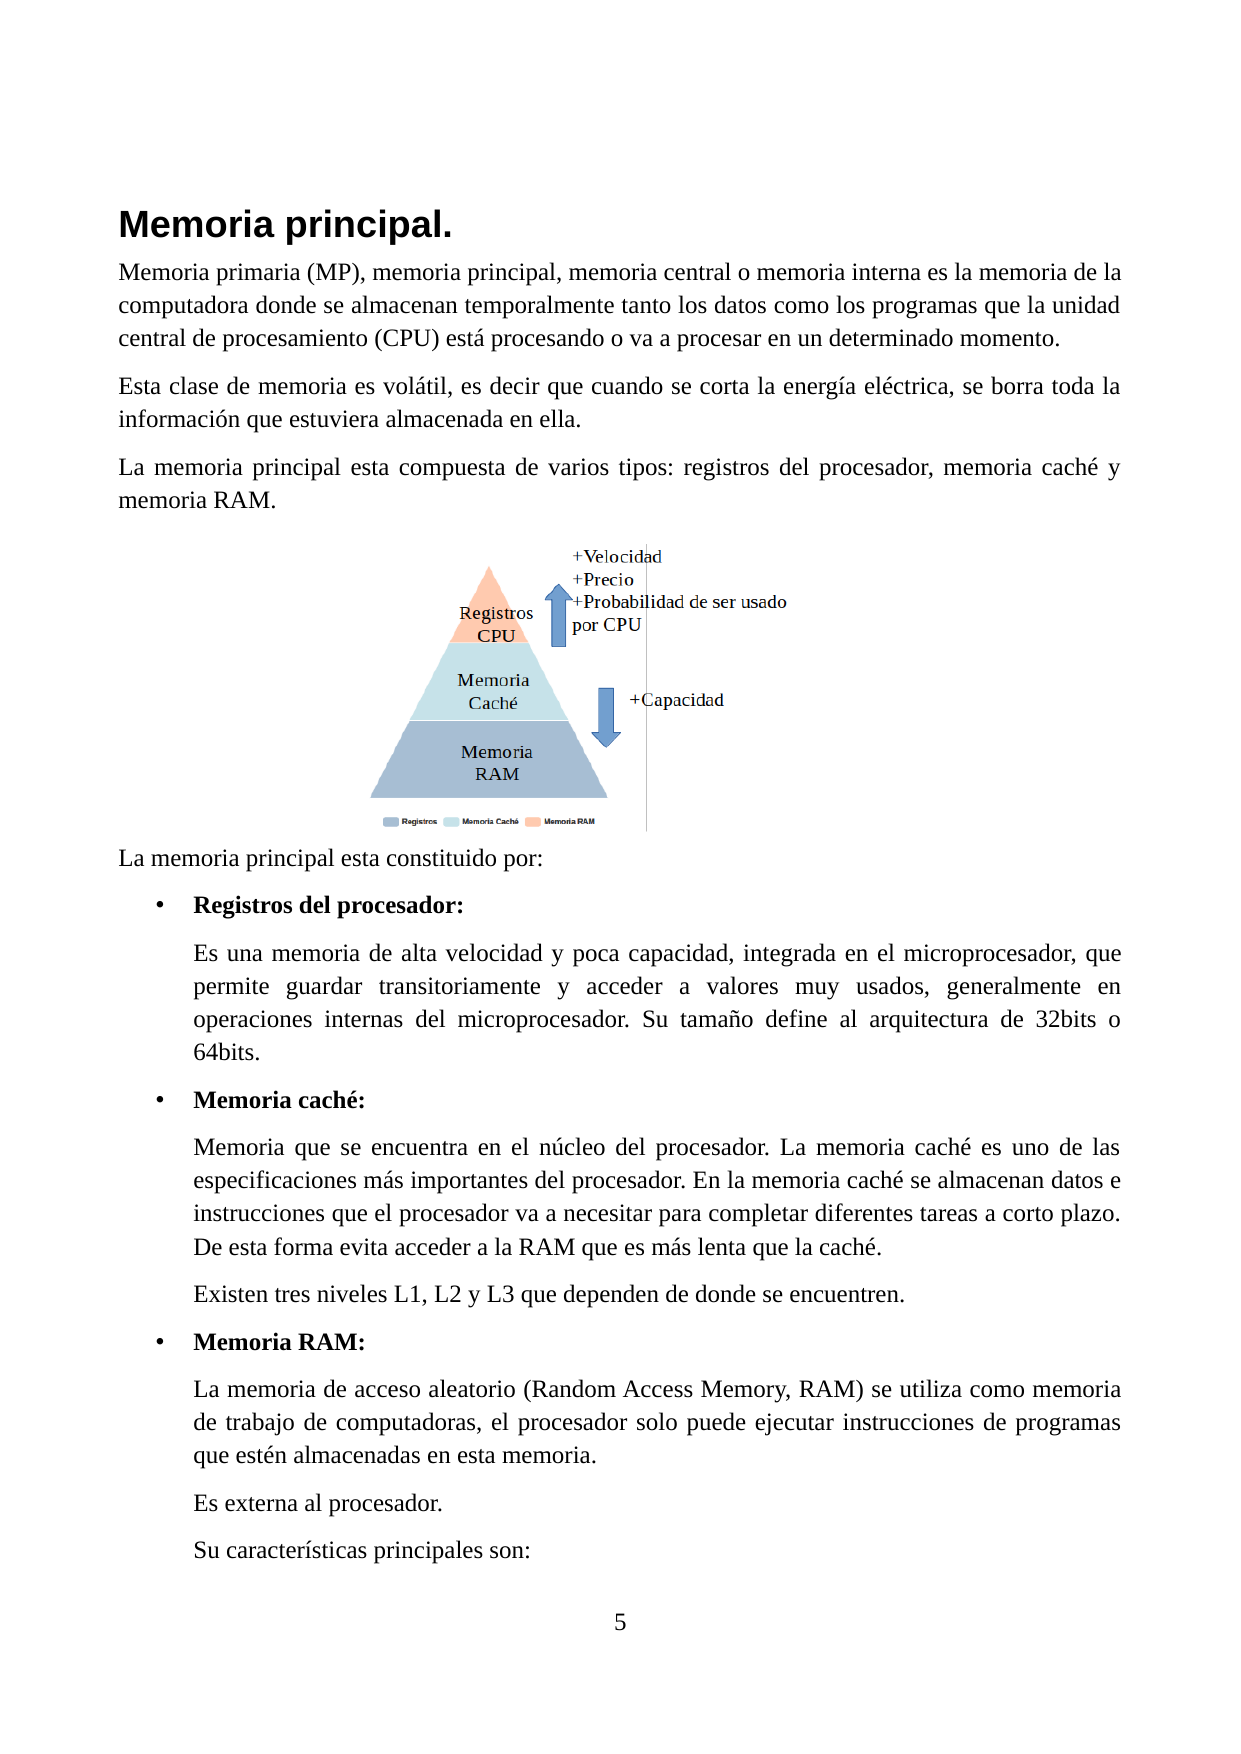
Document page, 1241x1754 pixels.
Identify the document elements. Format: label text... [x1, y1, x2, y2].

list Memoria que se encuentra en el núcleo del procesador. La memoria caché es uno de las especificaciones más importantes del procesador. En la memoria caché se almacenan datos e instrucciones que el procesador va a necesitar para completar diferentes tareas a corto plazo. De esta forma evita acceder a la RAM que es más lenta que la caché. [156, 1132, 1122, 1260]
list Memoria caché: [156, 1085, 1122, 1114]
picture [288, 517, 796, 839]
list Es una memoria de alta velocidad y poca capacidad, integrada en el microprocesador, que permite guardar transitoriamente y acceder a valores muy usados, generalmente en operaciones internas del microprocesador. Su tamaño define al arquitectura de 32bits o 64bits. [156, 938, 1122, 1066]
text La memoria principal esta compuesta de varios tipos: registros del procesador, memoria caché y memoria RAM. [118, 452, 1122, 513]
list Registros del procesador: [156, 891, 1122, 919]
list Es externa al procesador. [156, 1488, 1122, 1517]
list La memoria de acceso aleatorio (Random Access Memory, RAM) se utiliza como memoria de trabajo de computadoras, el procesador solo puede ejecutar instrucciones de programas que estén almacenadas en esta memoria. [156, 1374, 1122, 1469]
subtitle Memoria principal. [118, 201, 1122, 245]
list Existen tres niveles L1, L2 y L3 que dependen de donde se encuentren. [156, 1279, 1122, 1308]
text La memoria principal esta constituido por: [118, 532, 1122, 872]
list Memoria RAM: [156, 1327, 1122, 1356]
text Esta clase de memoria es volátil, es decir que cuando se corta la energía eléctrica, se borra toda la información que estuviera almacenada en ella. [118, 371, 1122, 433]
list Su características principales son: [156, 1536, 1122, 1564]
text Memoria primaria (MP), memoria principal, memoria central o memoria interna es la memoria de la computadora donde se almacenan temporalmente tanto los datos como los programas que la unidad central de procesamiento (CPU) está procesando o va a procesar en un determinado momento. [118, 257, 1122, 352]
